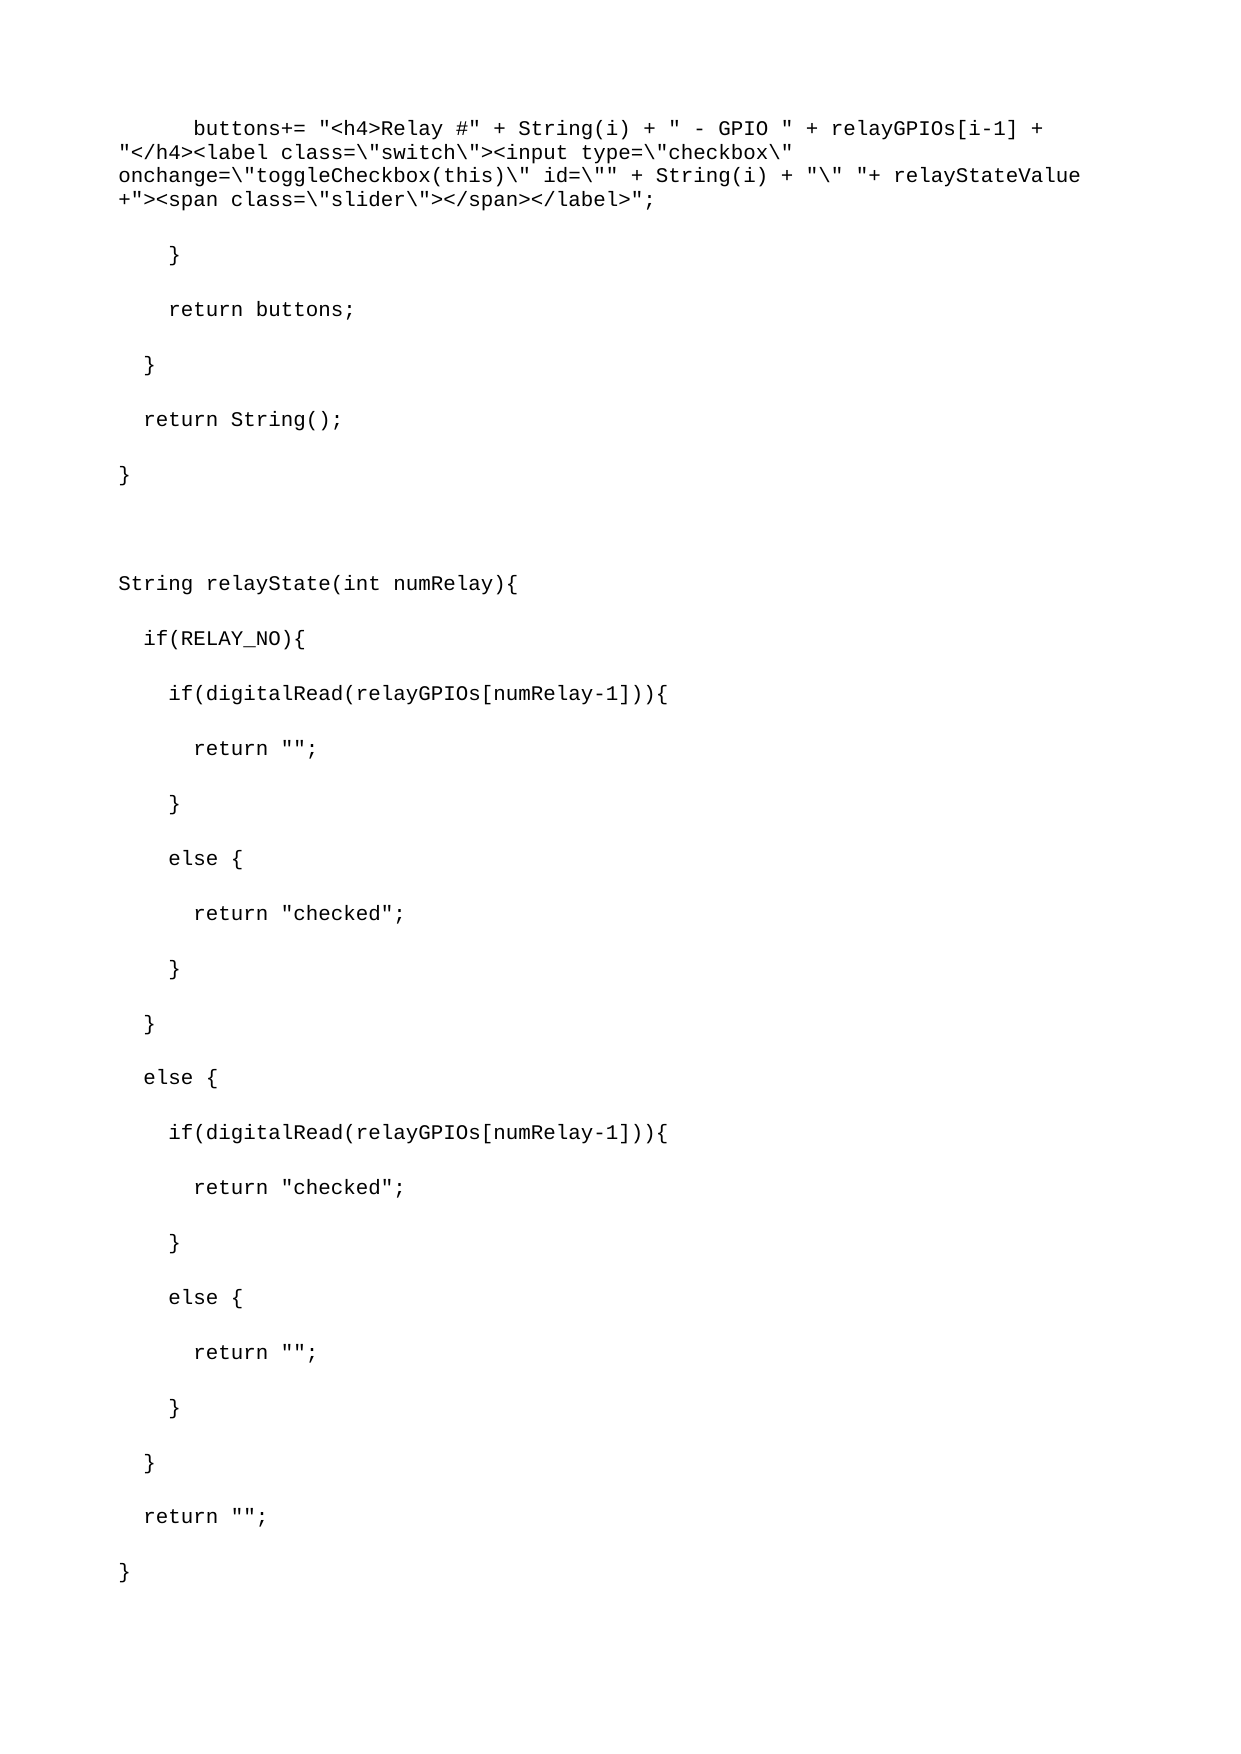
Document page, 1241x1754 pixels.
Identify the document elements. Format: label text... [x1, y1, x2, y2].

text buttons+= "<h4>Relay #" + String(i) + " - GPIO " + relayGPIOs[i-1] + "</h4><label class=\"switch\"><input type=\"checkbox\" onchange=\"toggleCheckbox(this)\" id=\"" + String(i) + "\" "+ relayStateValue +"><span class=\"slider\"></span></label>"; [118, 118, 1122, 213]
text String relayState(int numRelay){ [118, 573, 1122, 597]
text if(RELAY_NO){ [118, 628, 1122, 652]
text } [118, 1012, 1122, 1036]
text return "checked"; [118, 903, 1122, 926]
text } [118, 463, 1122, 487]
text else { [118, 848, 1122, 871]
text return buttons; [118, 299, 1122, 322]
text if(digitalRead(relayGPIOs[numRelay-1])){ [118, 683, 1122, 707]
text return ""; [118, 1342, 1122, 1366]
text } [118, 1397, 1122, 1420]
text else { [118, 1287, 1122, 1311]
text return String(); [118, 409, 1122, 432]
text else { [118, 1067, 1122, 1091]
text return ""; [118, 1507, 1122, 1530]
text } [118, 1232, 1122, 1256]
text } [118, 1561, 1122, 1585]
text } [118, 244, 1122, 268]
text } [118, 793, 1122, 817]
text } [118, 1452, 1122, 1475]
text } [118, 958, 1122, 981]
text return ""; [118, 738, 1122, 762]
text } [118, 354, 1122, 377]
text if(digitalRead(relayGPIOs[numRelay-1])){ [118, 1122, 1122, 1146]
text return "checked"; [118, 1177, 1122, 1201]
